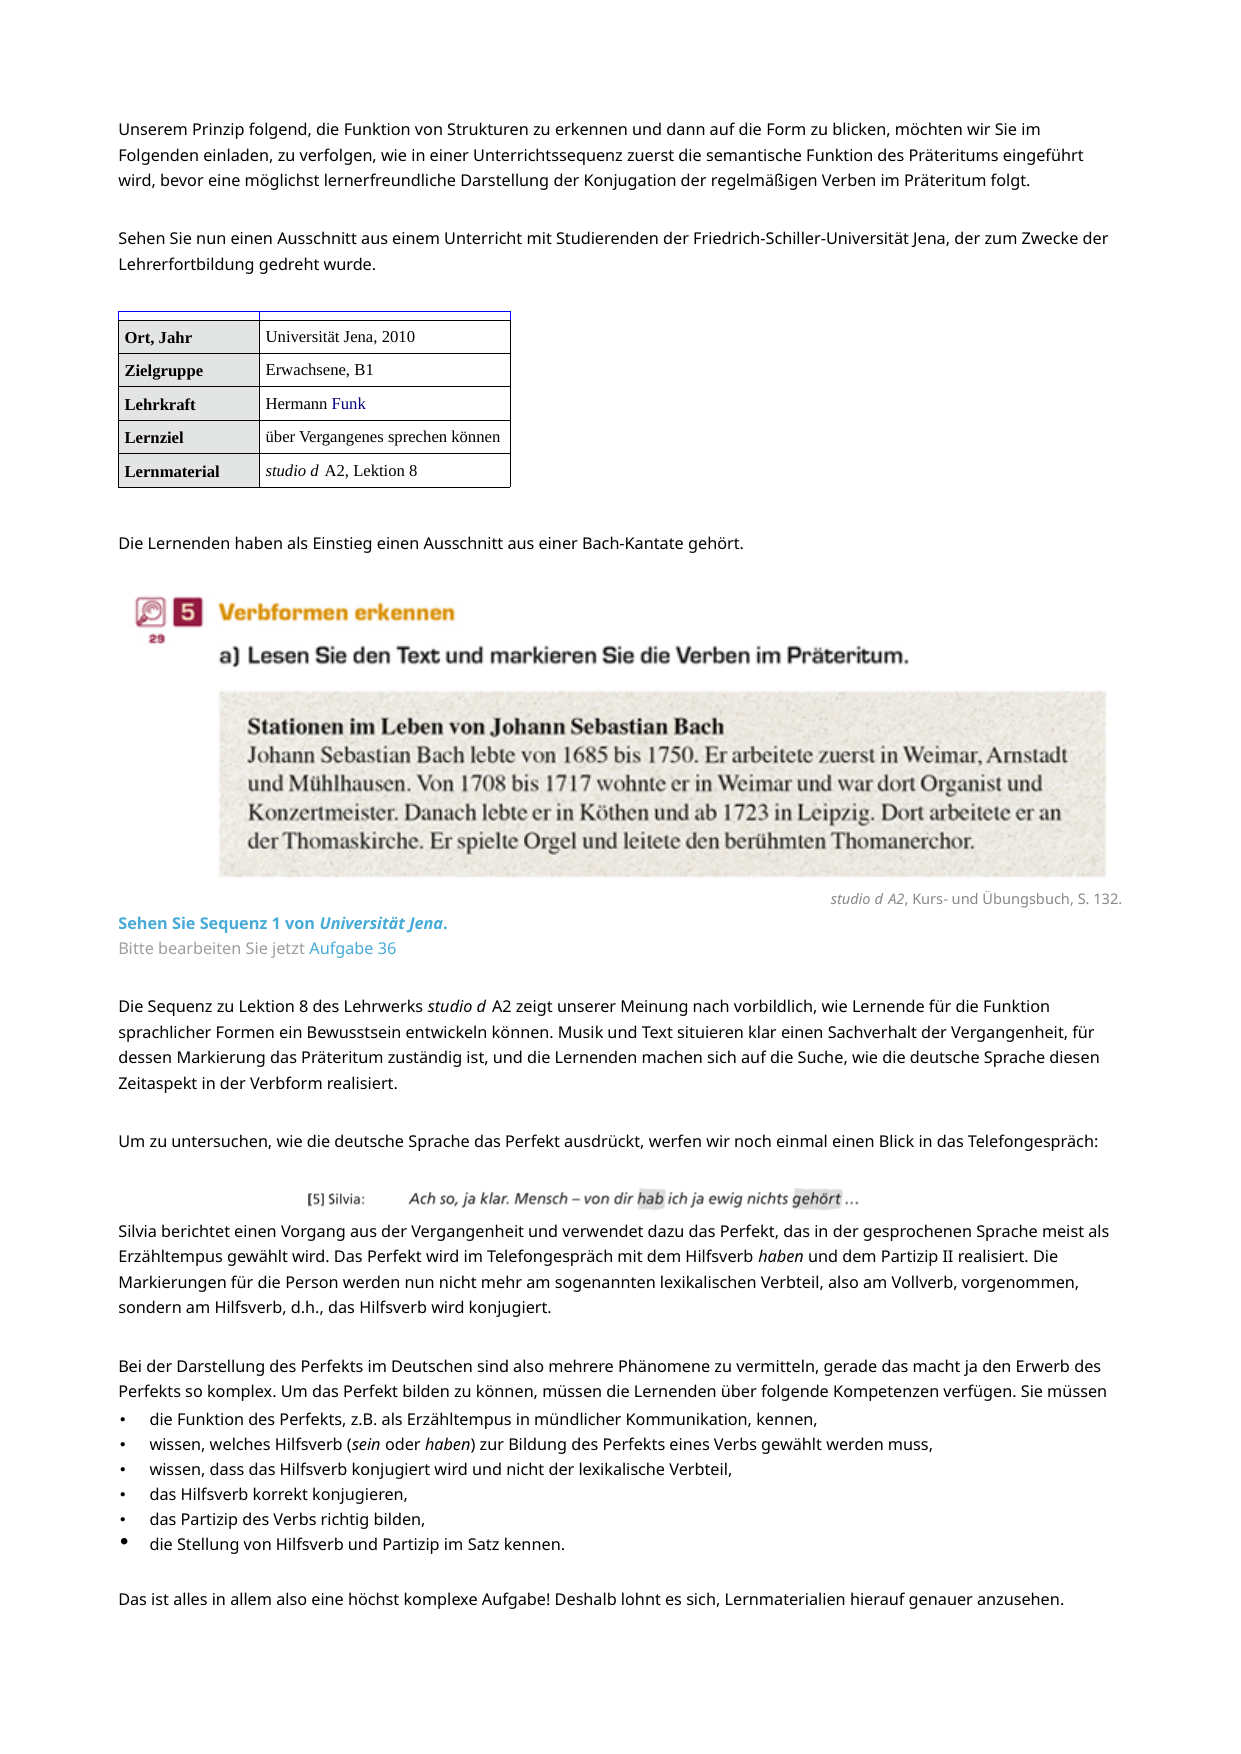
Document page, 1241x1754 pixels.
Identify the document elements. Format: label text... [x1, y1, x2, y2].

table_cell Ort, Jahr [119, 321, 259, 353]
picture [127, 590, 1113, 885]
text Sehen Sie Sequenz 1 von Universität Jena. [118, 912, 1122, 934]
table_cell Hermann Funk [260, 387, 510, 420]
list das Partizip des Verbs richtig bilden, [120, 1505, 1122, 1530]
text studio d A2, Kurs- und Übungsbuch, S. 132. [118, 889, 1122, 909]
table_cell Lehrkraft [119, 387, 259, 420]
list die Stellung von Hilfsverb und Partizip im Satz kennen. [120, 1530, 1122, 1555]
table_cell über Vergangenes sprechen können [260, 421, 510, 453]
text Silvia berichtet einen Vorgang aus der Vergangenheit und verwendet dazu das Perfekt, das in der gesprochenen Sprache meist als Erzähltempus gewählt wird. Das Perfekt wird im Telefongespräch mit dem Hilfsverb haben und dem Partizip II realisiert. Die Markierungen für die Person werden nun nicht mehr am sogenannten lexikalischen Verbteil, also am Vollverb, vorgenommen, sondern am Hilfsverb, d.h., das Hilfsverb wird konjugiert. [118, 1220, 1122, 1318]
list die Funktion des Perfekts, z.B. als Erzähltempus in mündlicher Kommunikation, kennen, [120, 1405, 1122, 1430]
picture [305, 1188, 936, 1216]
table_cell Lernmaterial [119, 454, 259, 487]
table_header [260, 312, 510, 319]
table_header [119, 312, 259, 319]
list das Hilfsverb korrekt konjugieren, [120, 1480, 1122, 1505]
list wissen, dass das Hilfsverb konjugiert wird und nicht der lexikalische Verbteil, [120, 1455, 1122, 1480]
text Die Sequenz zu Lektion 8 des Lehrwerks studio d A2 zeigt unserer Meinung nach vorbildlich, wie Lernende für die Funktion sprachlicher Formen ein Bewusstsein entwickeln können. Musik und Text situieren klar einen Sachverhalt der Vergangenheit, für dessen Markierung das Präteritum zuständig ist, und die Lernenden machen sich auf die Suche, wie die deutsche Sprache diesen Zeitaspekt in der Verbform realisiert. [118, 996, 1122, 1094]
text Sehen Sie nun einen Ausschnitt aus einem Unterricht mit Studierenden der Friedrich-Schiller-Universität Jena, der zum Zwecke der Lehrerfortbildung gedreht wurde. [118, 227, 1122, 275]
text Das ist alles in allem also eine höchst komplexe Aufgabe! Deshalb lohnt es sich, Lernmaterialien hierauf genauer anzusehen. [118, 1588, 1122, 1611]
table_cell Lernziel [119, 421, 259, 453]
table_cell Erwachsene, B1 [260, 354, 510, 386]
text Die Lernenden haben als Einstieg einen Ausschnitt aus einer Bach-Kantate gehört. [118, 532, 1122, 554]
text Um zu untersuchen, wie die deutsche Sprache das Perfekt ausdrückt, werfen wir noch einmal einen Blick in das Telefongespräch: [118, 1130, 1122, 1152]
list wissen, welches Hilfsverb (sein oder haben) zur Bildung des Perfekts eines Verbs gewählt werden muss, [120, 1430, 1122, 1455]
table_cell studio d A2, Lektion 8 [260, 454, 510, 487]
table_cell Zielgruppe [119, 354, 259, 386]
text Bitte bearbeiten Sie jetzt Aufgabe 36 [118, 937, 1122, 959]
table_cell Universität Jena, 2010 [260, 321, 510, 353]
text Unserem Prinzip folgend, die Funktion von Strukturen zu erkennen und dann auf die Form zu blicken, möchten wir Sie im Folgenden einladen, zu verfolgen, wie in einer Unterrichtssequenz zuerst die semantische Funktion des Präteritums eingeführt wird, bevor eine möglichst lernerfreundliche Darstellung der Konjugation der regelmäßigen Verben im Präteritum folgt. [118, 118, 1122, 191]
text Bei der Darstellung des Perfekts im Deutschen sind also mehrere Phänomene zu vermitteln, gerade das macht ja den Erwerb des Perfekts so komplex. Um das Perfekt bilden zu können, müssen die Lernenden über folgende Kompetenzen verfügen. Sie müssen [118, 1354, 1122, 1402]
